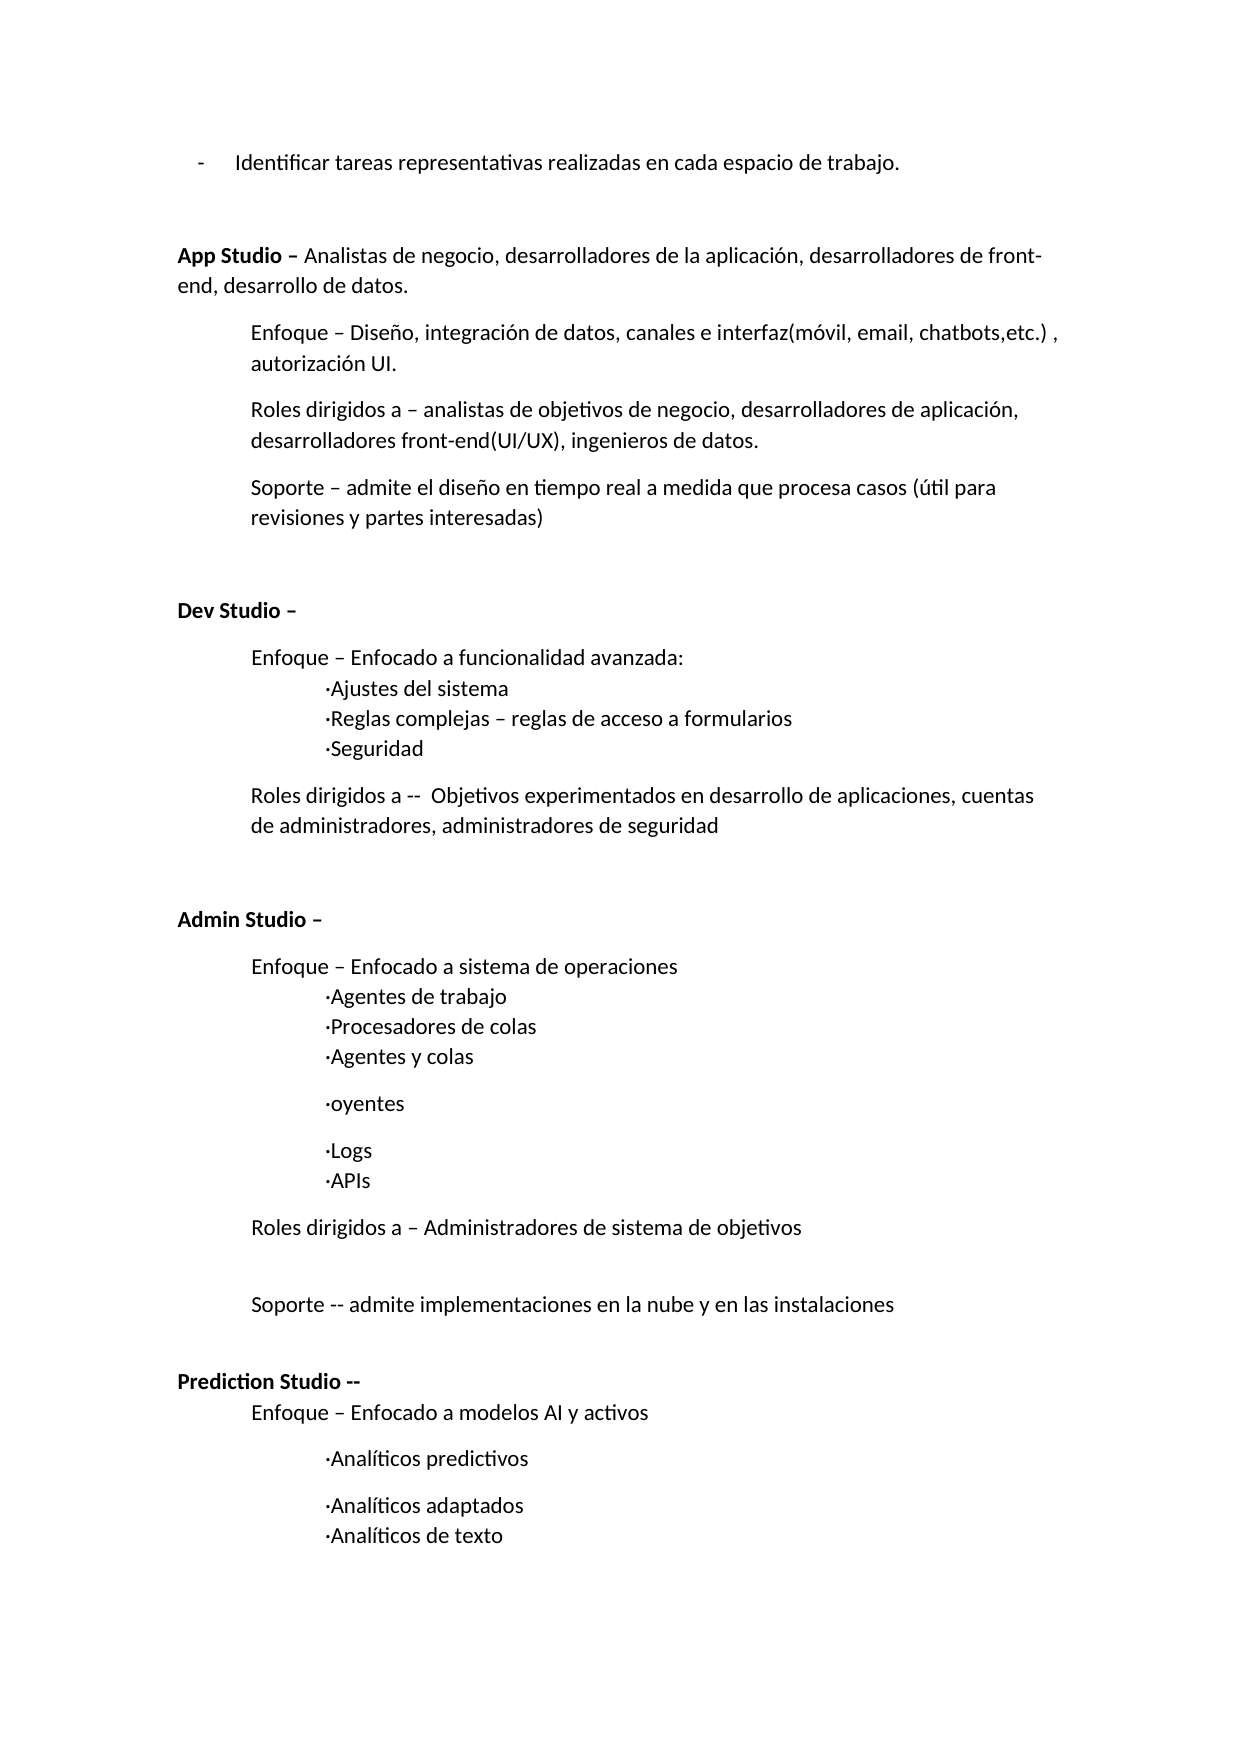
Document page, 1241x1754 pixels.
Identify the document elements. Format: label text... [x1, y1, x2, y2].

text Prediction Studio -- Enfoque – Enfocado a modelos AI y activos [177, 1367, 1063, 1426]
text ·Analíticos predictivos [177, 1444, 1063, 1472]
text ·Logs ·APIs [177, 1136, 1063, 1194]
text Roles dirigidos a – analistas de objetivos de negocio, desarrolladores de aplicación, desarrolladores front-end(UI/UX), ingenieros de datos. [251, 396, 1063, 454]
text Dev Studio – [177, 597, 1063, 624]
text ·oyentes [177, 1089, 1063, 1117]
text Soporte -- admite implementaciones en la nube y en las instalaciones [177, 1290, 1063, 1348]
text Roles dirigidos a – Administradores de sistema de objetivos [177, 1213, 1063, 1271]
text Admin Studio – [177, 905, 1063, 933]
list Identificar tareas representativas realizadas en cada espacio de trabajo. [197, 148, 1063, 176]
text Enfoque – Diseño, integración de datos, canales e interfaz(móvil, email, chatbots,etc.) , autorización UI. [251, 318, 1063, 377]
text App Studio – Analistas de negocio, desarrolladores de la aplicación, desarrolladores de front-end, desarrollo de datos. [177, 241, 1063, 299]
text Enfoque – Enfocado a funcionalidad avanzada: ·Ajustes del sistema ·Reglas complejas – reglas de acceso a formularios ·Seguridad [177, 643, 1063, 762]
text ·Analíticos adaptados ·Analíticos de texto [177, 1491, 1063, 1549]
text Roles dirigidos a -- Objetivos experimentados en desarrollo de aplicaciones, cuentas de administradores, administradores de seguridad [251, 781, 1063, 839]
text Soporte – admite el diseño en tiempo real a medida que procesa casos (útil para revisiones y partes interesadas) [251, 473, 1063, 531]
text Enfoque – Enfocado a sistema de operaciones ·Agentes de trabajo ·Procesadores de colas ·Agentes y colas [177, 952, 1063, 1070]
